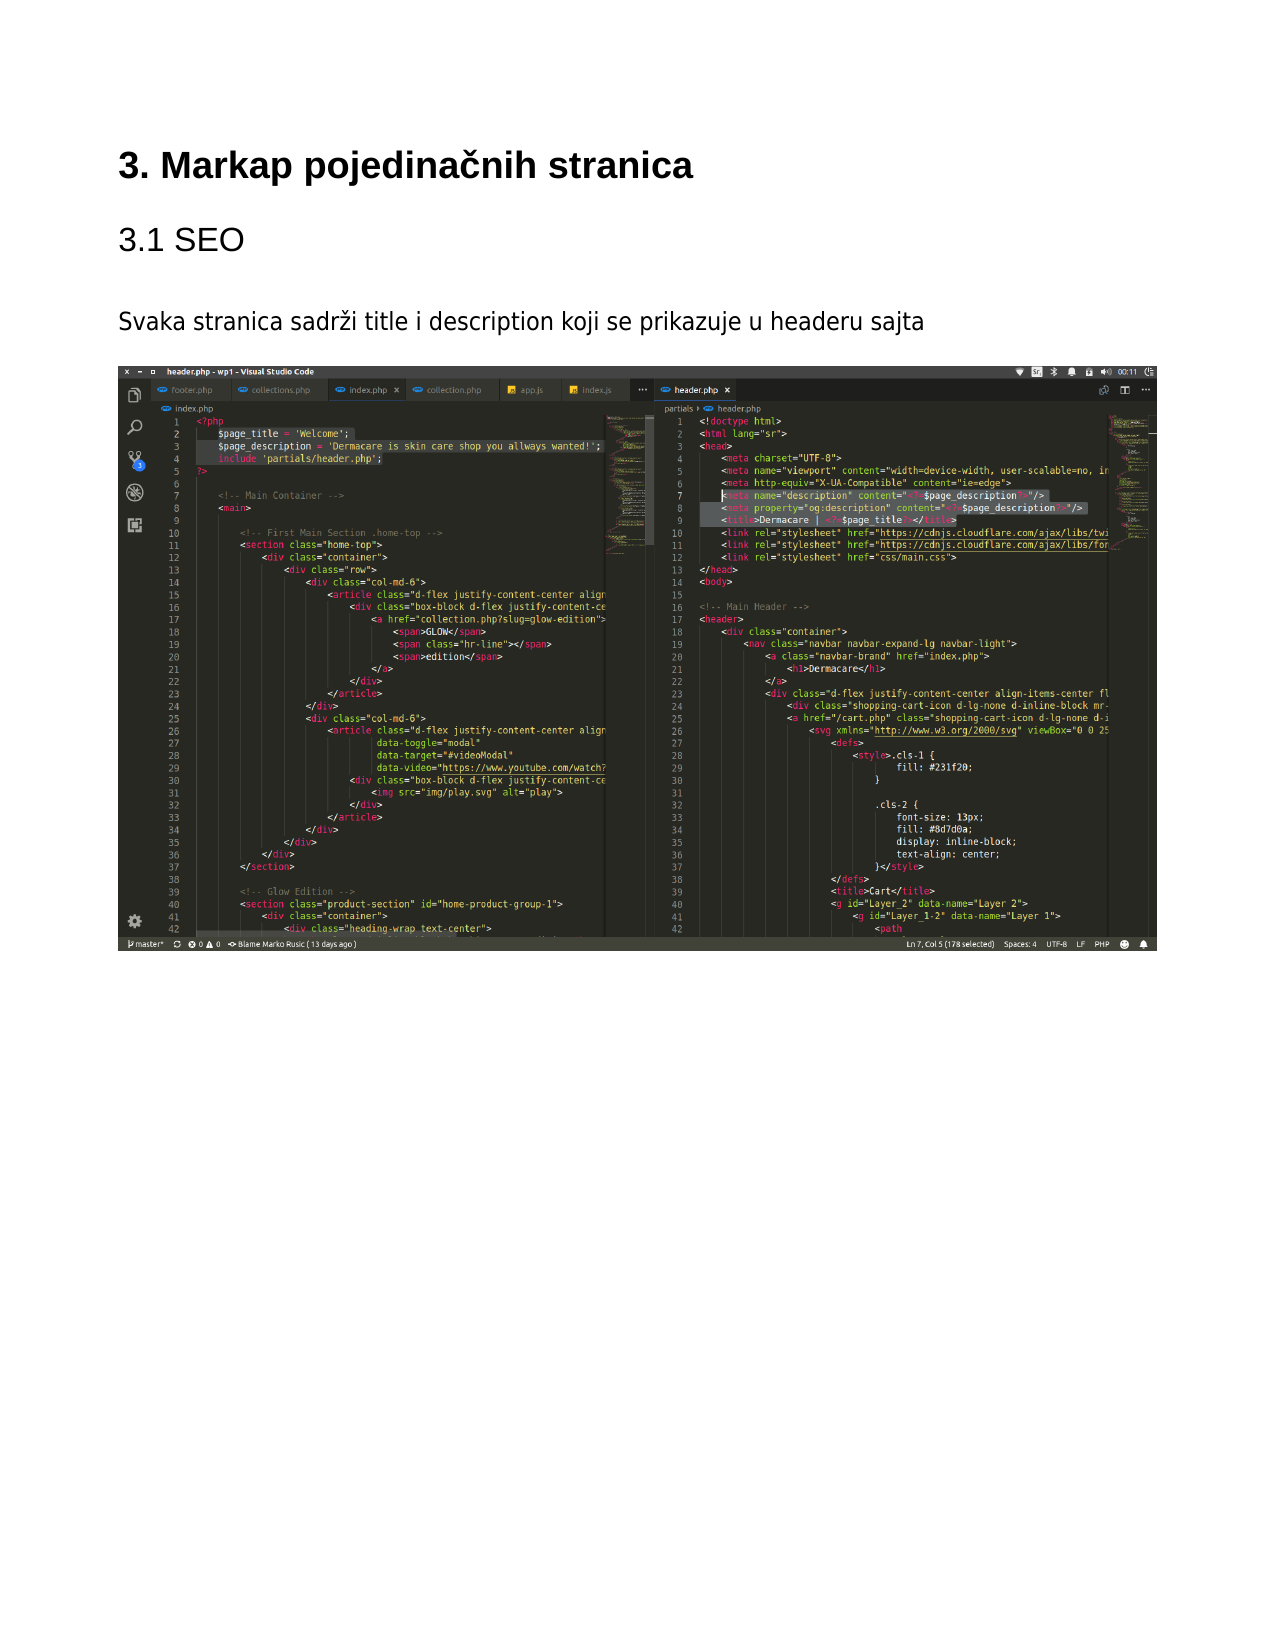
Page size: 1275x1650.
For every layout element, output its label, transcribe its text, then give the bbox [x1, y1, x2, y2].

picture [118, 366, 1157, 951]
text Svaka stranica sadrži title i description koji se prikazuje u headeru sajta [118, 308, 1157, 337]
subtitle 3.1 SEO [118, 220, 1157, 259]
subtitle 3. Markap pojedinačnih stranica [118, 143, 1157, 187]
